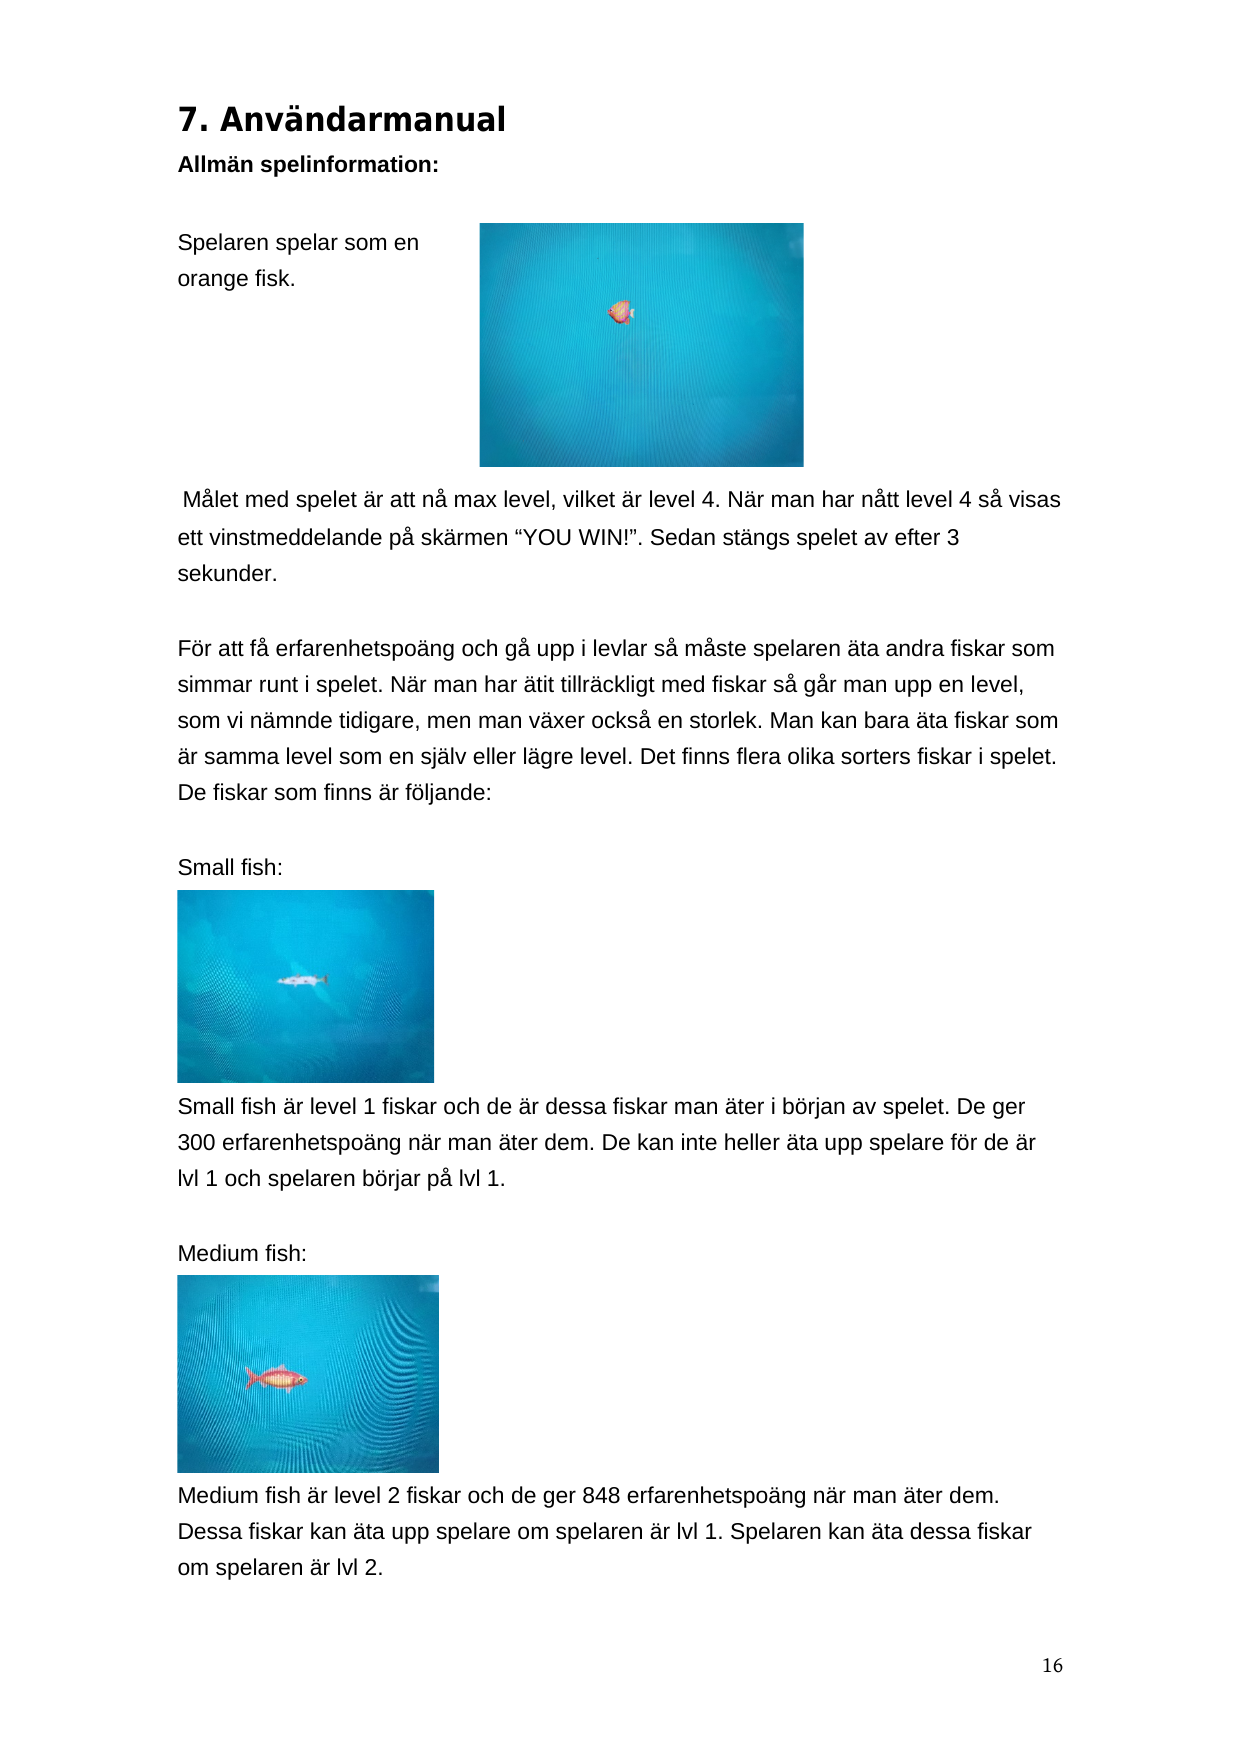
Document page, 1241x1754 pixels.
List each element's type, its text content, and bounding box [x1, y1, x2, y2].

text Small fish är level 1 fiskar och de är dessa fiskar man äter i början av spelet. De ger 300 erfarenhetspoäng när man äter dem. De kan inte heller äta upp spelare för de är lvl 1 och spelaren börjar på lvl 1. [177, 1093, 1063, 1191]
text Medium fish: [177, 1240, 1063, 1266]
text [804, 265, 1063, 292]
text Small fish: [177, 854, 1063, 880]
text Medium fish är level 2 fiskar och de ger 848 erfarenhetspoäng när man äter dem. Dessa fiskar kan äta upp spelare om spelaren är lvl 1. Spelaren kan äta dessa fiskar om spelaren är lvl 2. [177, 1482, 1063, 1581]
text Målet med spelet är att nå max level, vilket är level 4. När man har nått level 4 så visas ett vinstmeddelande på skärmen “YOU WIN!”. Sedan stängs spelet av efter 3 sekunder. [177, 486, 1063, 586]
text Allmän spelinformation: [177, 151, 1063, 178]
text Spelaren spelar som en [177, 229, 479, 256]
text För att få erfarenhetspoäng och gå upp i levlar så måste spelaren äta andra fiskar som simmar runt i spelet. När man har ätit tillräckligt med fiskar så går man upp en level, som vi nämnde tidigare, men man växer också en storlek. Man kan bara äta fiskar som är samma level som en själv eller lägre level. Det finns flera olika sorters fiskar i spelet. De fiskar som finns är följande: [177, 635, 1063, 805]
text orange fisk. [177, 265, 479, 292]
subtitle 7. Användarmanual [177, 100, 1063, 139]
text [804, 229, 1063, 256]
